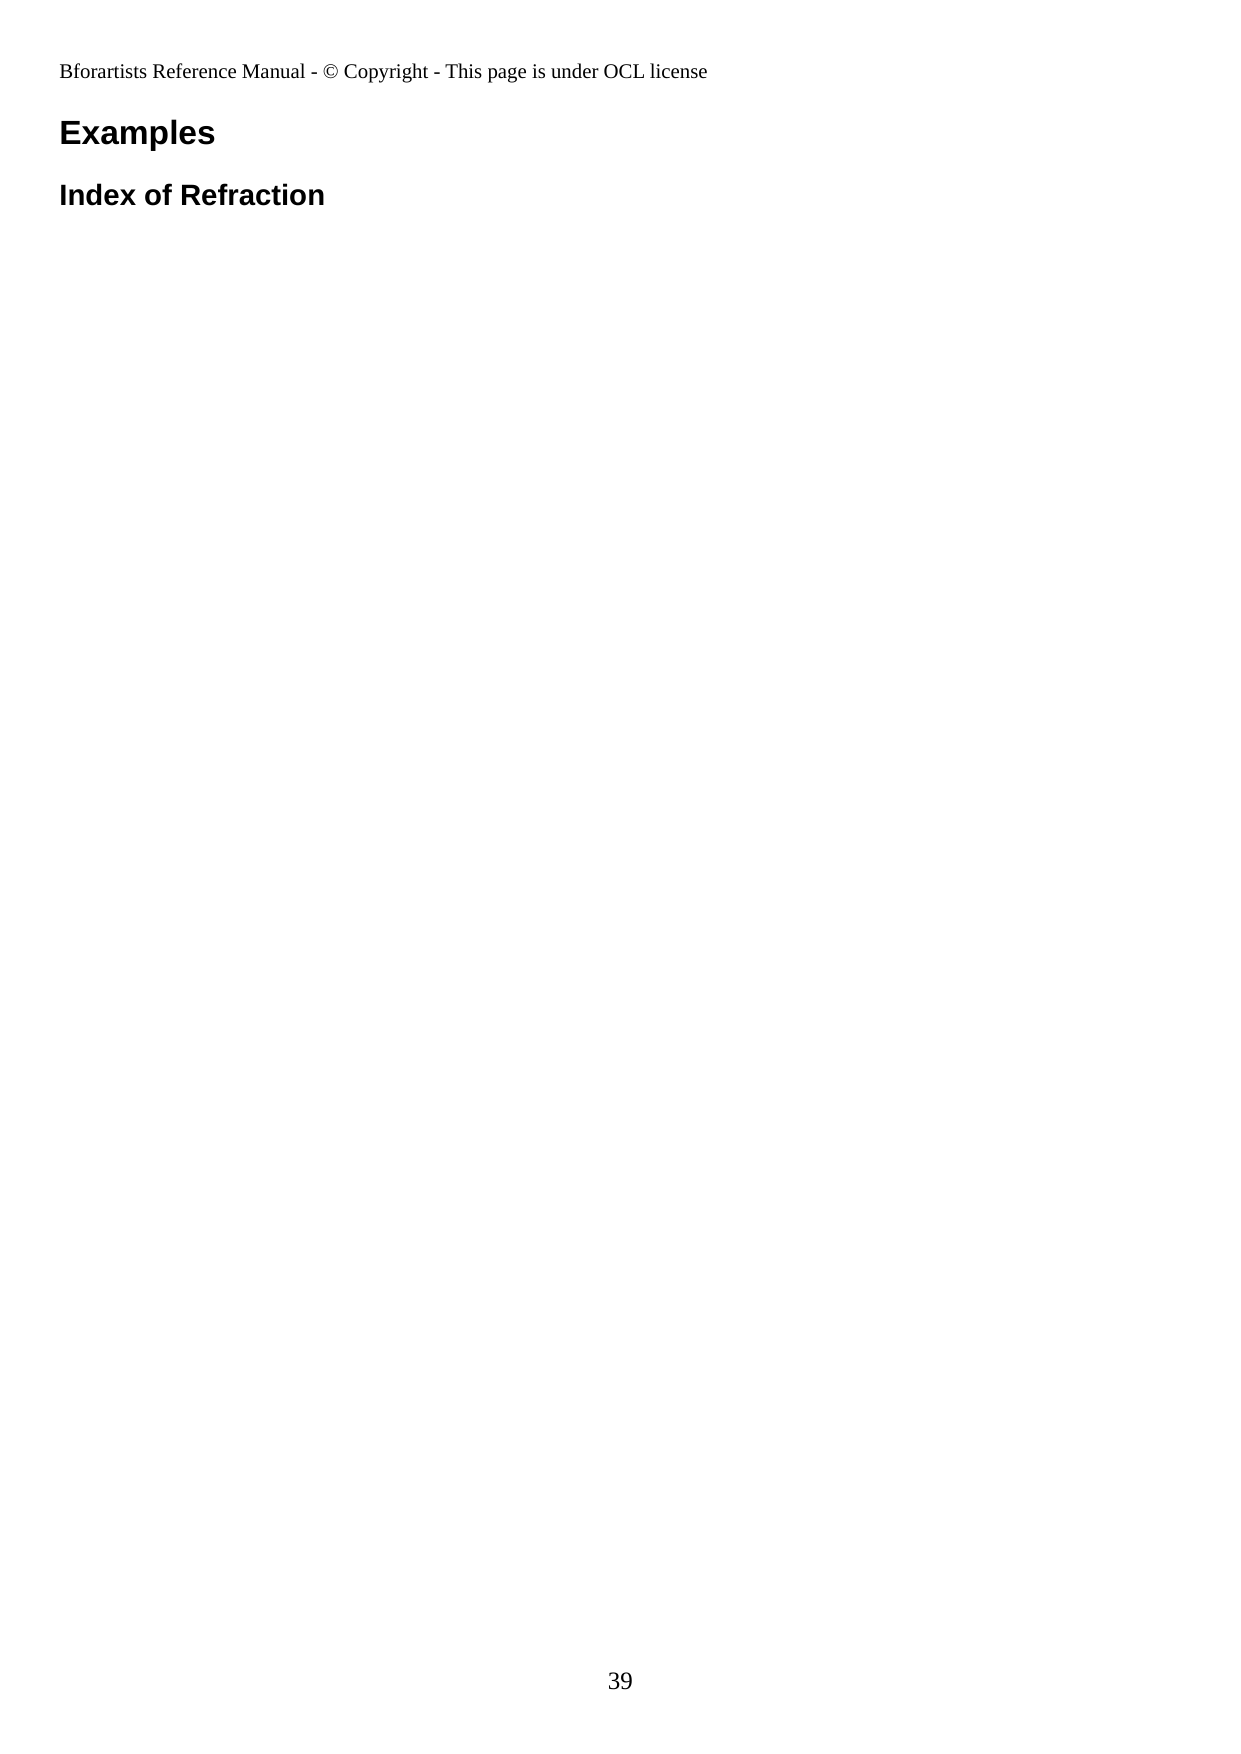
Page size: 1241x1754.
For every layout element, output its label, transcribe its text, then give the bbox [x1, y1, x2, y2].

subtitle Examples [59, 113, 1181, 151]
subtitle Index of Refraction [59, 178, 1181, 212]
